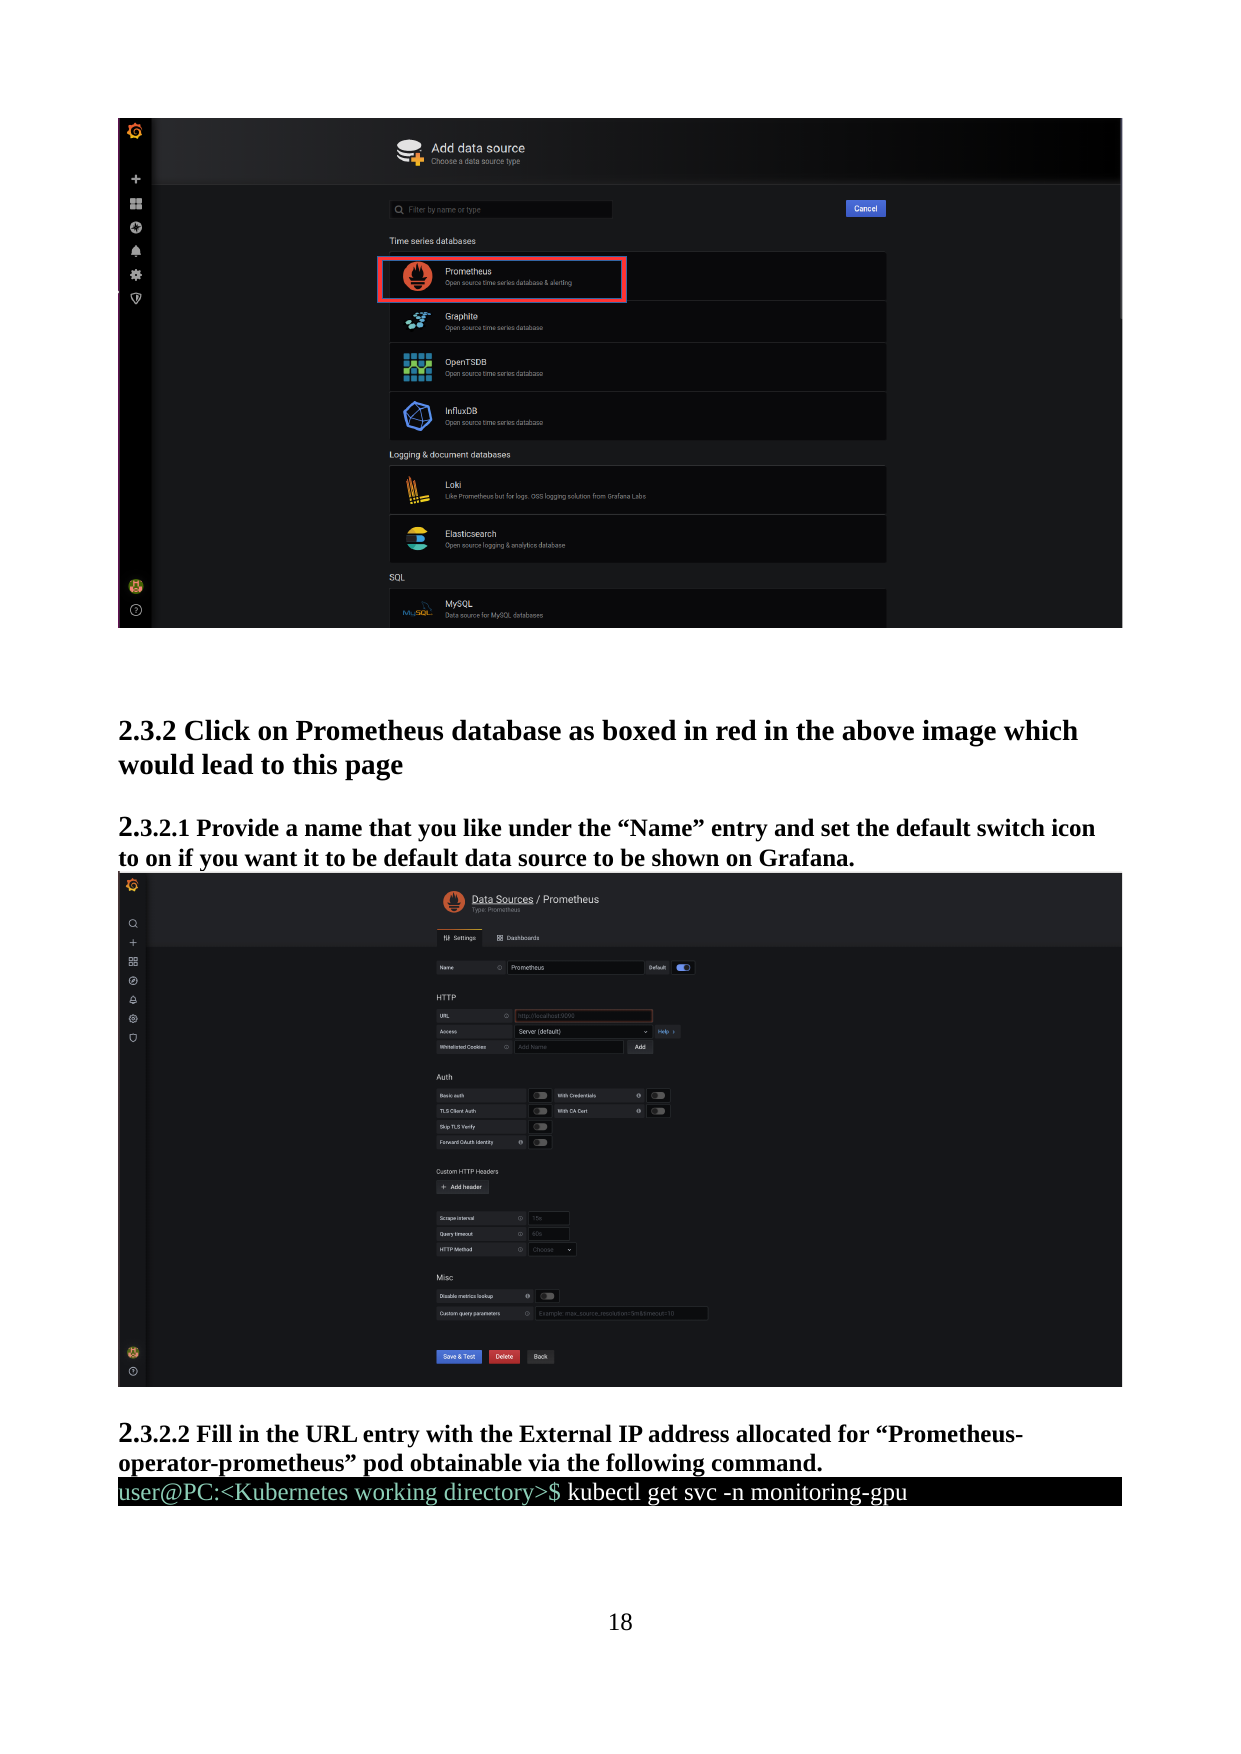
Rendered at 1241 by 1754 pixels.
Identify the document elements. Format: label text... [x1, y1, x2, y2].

text user@PC:<Kubernetes working directory>$ kubectl get svc -n monitoring-gpu [118, 1477, 1122, 1506]
picture [118, 871, 1123, 1387]
picture [118, 118, 1123, 628]
text 2.3.2.1 Provide a name that you like under the “Name” entry and set the default switch icon to on if you want it to be default data source to be shown on Grafana. [118, 809, 1122, 871]
text 2.3.2 Click on Prometheus database as boxed in red in the above image which would lead to this page [118, 713, 1122, 781]
text 2.3.2.2 Fill in the URL entry with the External IP address allocated for “Prometheus-operator-prometheus” pod obtainable via the following command. [118, 1415, 1122, 1477]
